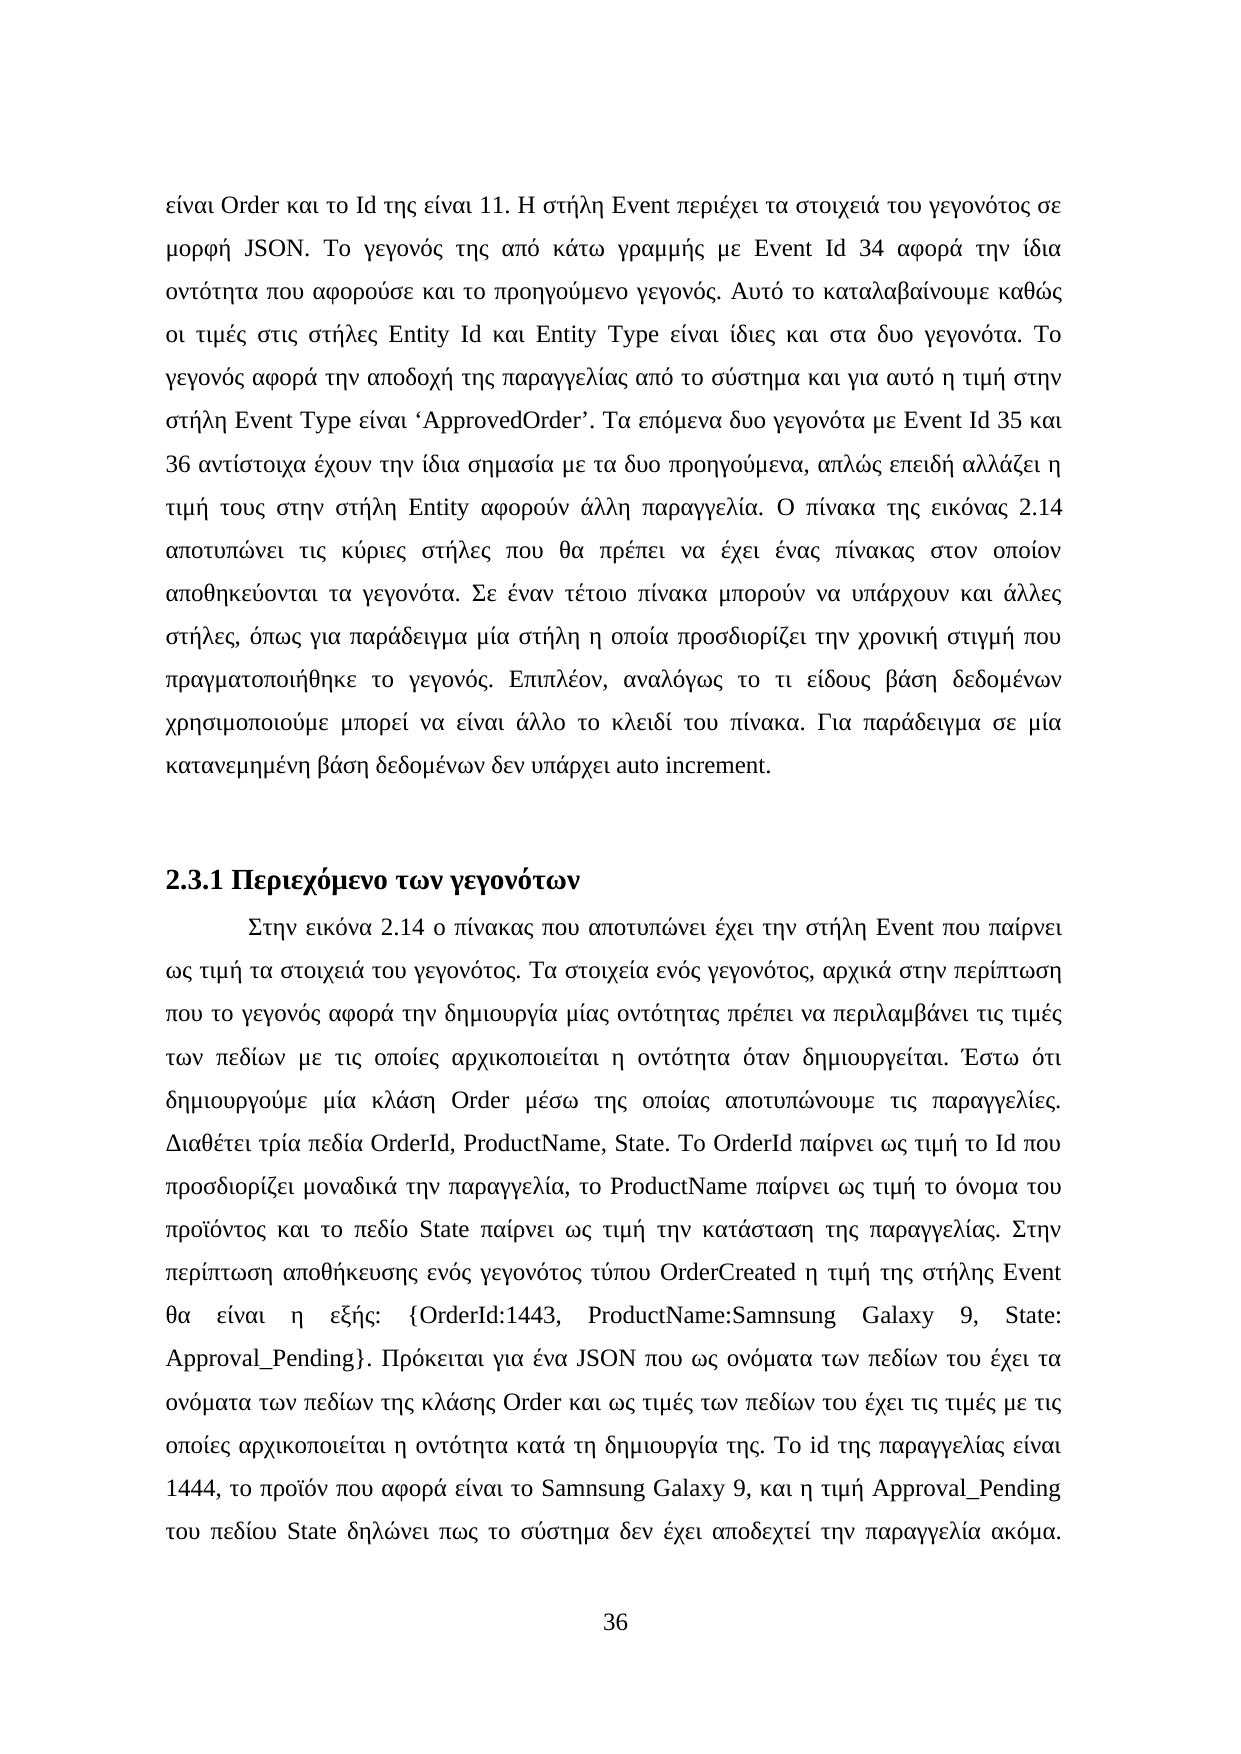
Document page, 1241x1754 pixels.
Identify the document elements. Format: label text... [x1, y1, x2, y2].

text είναι Order και το Id της είναι 11. Η στήλη Event περιέχει τα στοιχειά του γεγονότος σε μορφή JSON. Το γεγονός της από κάτω γραμμής με Event Id 34 αφορά την ίδια οντότητα που αφορούσε και το προηγούμενο γεγονός. Αυτό το καταλαβαίνουμε καθώς οι τιμές στις στήλες Entity Id και Entity Type είναι ίδιες και στα δυο γεγονότα. Το γεγονός αφορά την αποδοχή της παραγγελίας από το σύστημα και για αυτό η τιμή στην στήλη Event Type είναι ‘ApprovedOrder’. Τα επόμενα δυο γεγονότα με Event Id 35 και 36 αντίστοιχα έχουν την ίδια σημασία με τα δυο προηγούμενα, απλώς επειδή αλλάζει η τιμή τους στην στήλη Entity αφορούν άλλη παραγγελία. Ο πίνακα της εικόνας 2.14 αποτυπώνει τις κύριες στήλες που θα πρέπει να έχει ένας πίνακας στον οποίον αποθηκεύονται τα γεγονότα. Σε έναν τέτοιο πίνακα μπορούν να υπάρχουν και άλλες στήλες, όπως για παράδειγμα μία στήλη η οποία προσδιορίζει την χρονική στιγμή που πραγματοποιήθηκε το γεγονός. Επιπλέον, αναλόγως το τι είδους βάση δεδομένων χρησιμοποιούμε μπορεί να είναι άλλο το κλειδί του πίνακα. Για παράδειγμα σε μία κατανεμημένη βάση δεδομένων δεν υπάρχει auto increment. [165, 190, 1063, 779]
subtitle 2.3.1 Περιεχόμενο των γεγονότων [165, 862, 1063, 895]
text Στην εικόνα 2.14 ο πίνακας που αποτυπώνει έχει την στήλη Event που παίρνει ως τιμή τα στοιχειά του γεγονότος. Τα στοιχεία ενός γεγονότος, αρχικά στην περίπτωση που το γεγονός αφορά την δημιουργία μίας οντότητας πρέπει να περιλαμβάνει τις τιμές των πεδίων με τις οποίες αρχικοποιείται η οντότητα όταν δημιουργείται. Έστω ότι δημιουργούμε μία κλάση Order μέσω της οποίας αποτυπώνουμε τις παραγγελίες. Διαθέτει τρία πεδία OrderId, ProductName, State. Το OrderId παίρνει ως τιμή το Id που προσδιορίζει μοναδικά την παραγγελία, το ProductName παίρνει ως τιμή το όνομα του προϊόντος και το πεδίο State παίρνει ως τιμή την κατάσταση της παραγγελίας. Στην περίπτωση αποθήκευσης ενός γεγονότος τύπου OrderCreated η τιμή της στήλης Event θα είναι η εξής: {OrderId:1443, ProductName:Samnsung Galaxy 9, State: Approval_Pending}. Πρόκειται για ένα JSON που ως ονόματα των πεδίων του έχει τα ονόματα των πεδίων της κλάσης Order και ως τιμές των πεδίων του έχει τις τιμές με τις οποίες αρχικοποιείται η οντότητα κατά τη δημιουργία της. Το id της παραγγελίας είναι 1444, το προϊόν που αφορά είναι το Samnsung Galaxy 9, και η τιμή Approval_Pending του πεδίου State δηλώνει πως το σύστημα δεν έχει αποδεχτεί την παραγγελία ακόμα. [165, 912, 1063, 1545]
